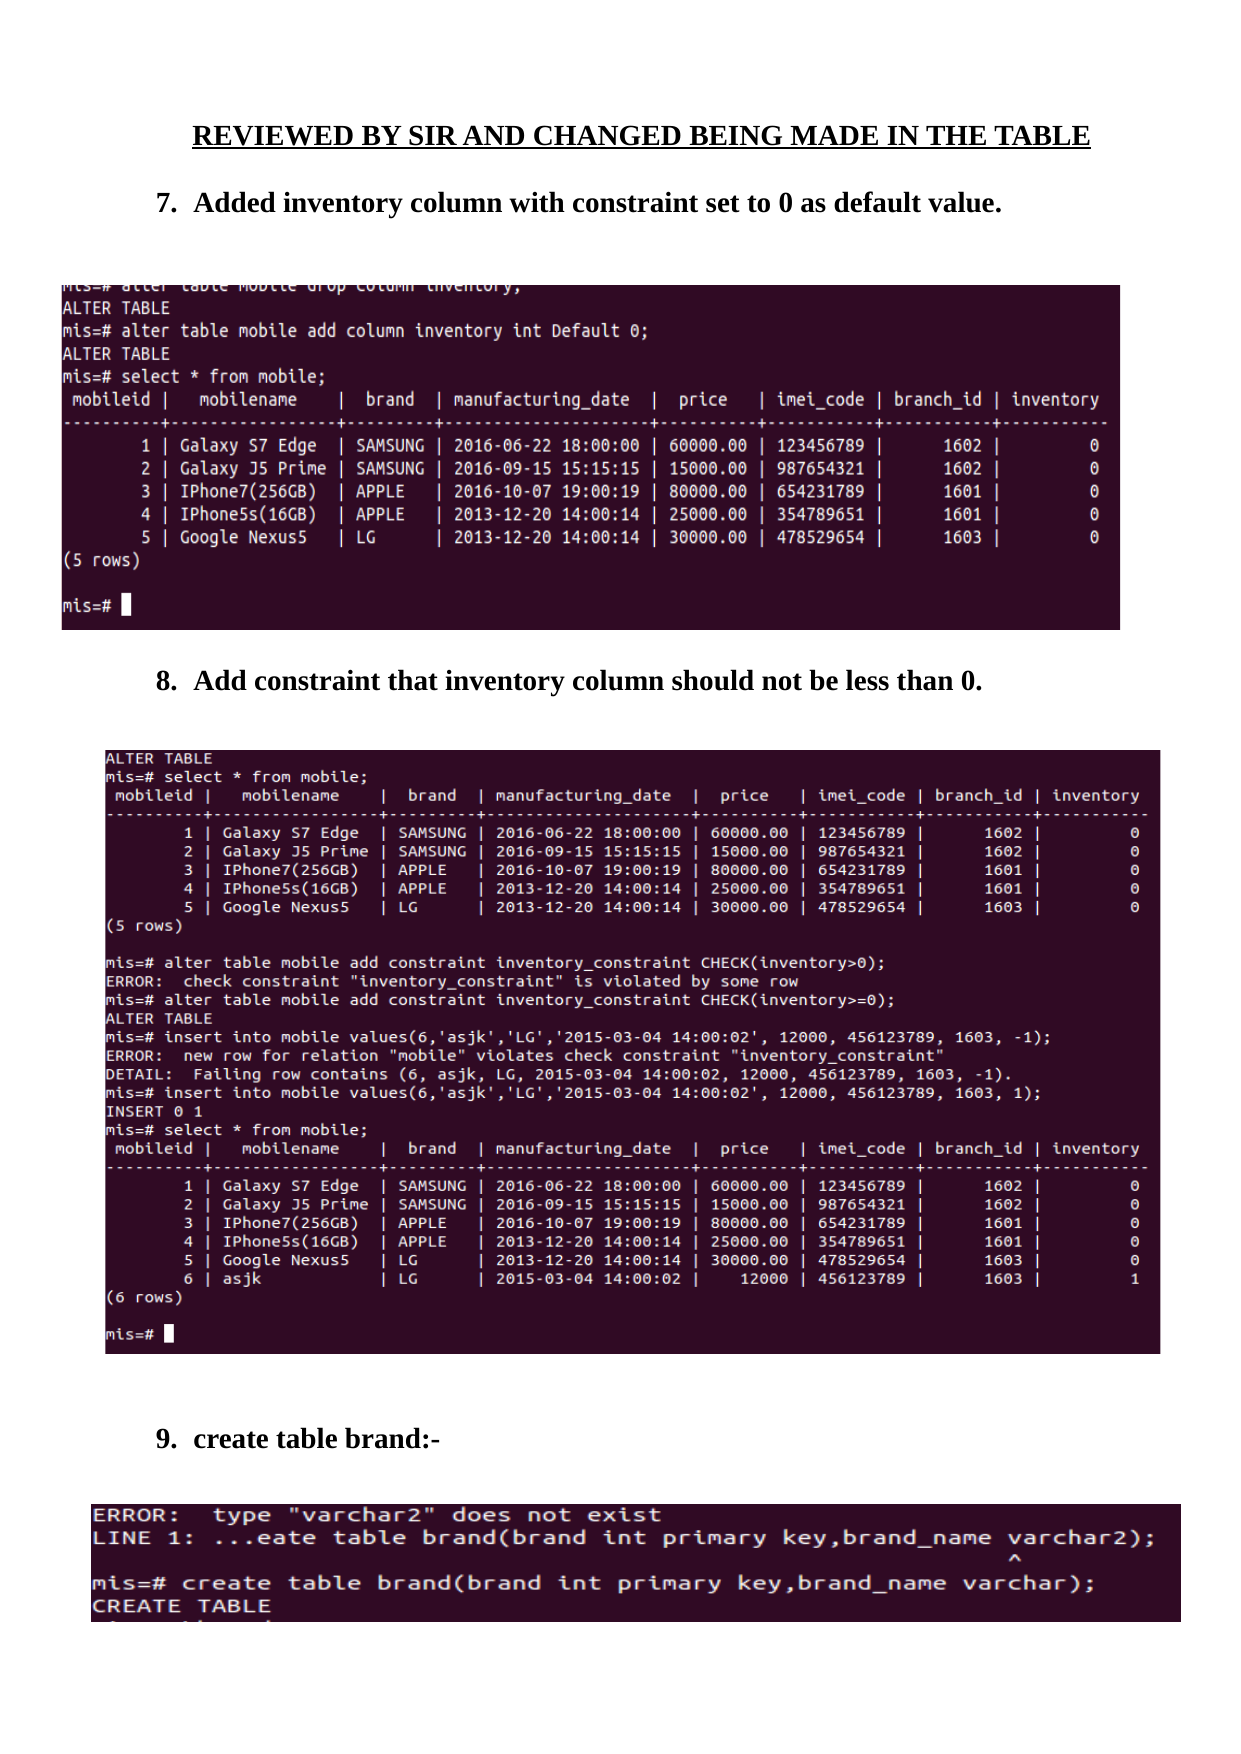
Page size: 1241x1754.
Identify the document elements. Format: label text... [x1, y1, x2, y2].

text REVIEWED BY SIR AND CHANGED BEING MADE IN THE TABLE [118, 118, 1122, 152]
picture [105, 750, 708, 1354]
picture [91, 1533, 255, 1622]
list Added inventory column with constraint set to 0 as default value. [156, 185, 1122, 219]
list create table brand:- [156, 1421, 1122, 1454]
list Add constraint that inventory column should not be less than 0. [156, 663, 1122, 697]
